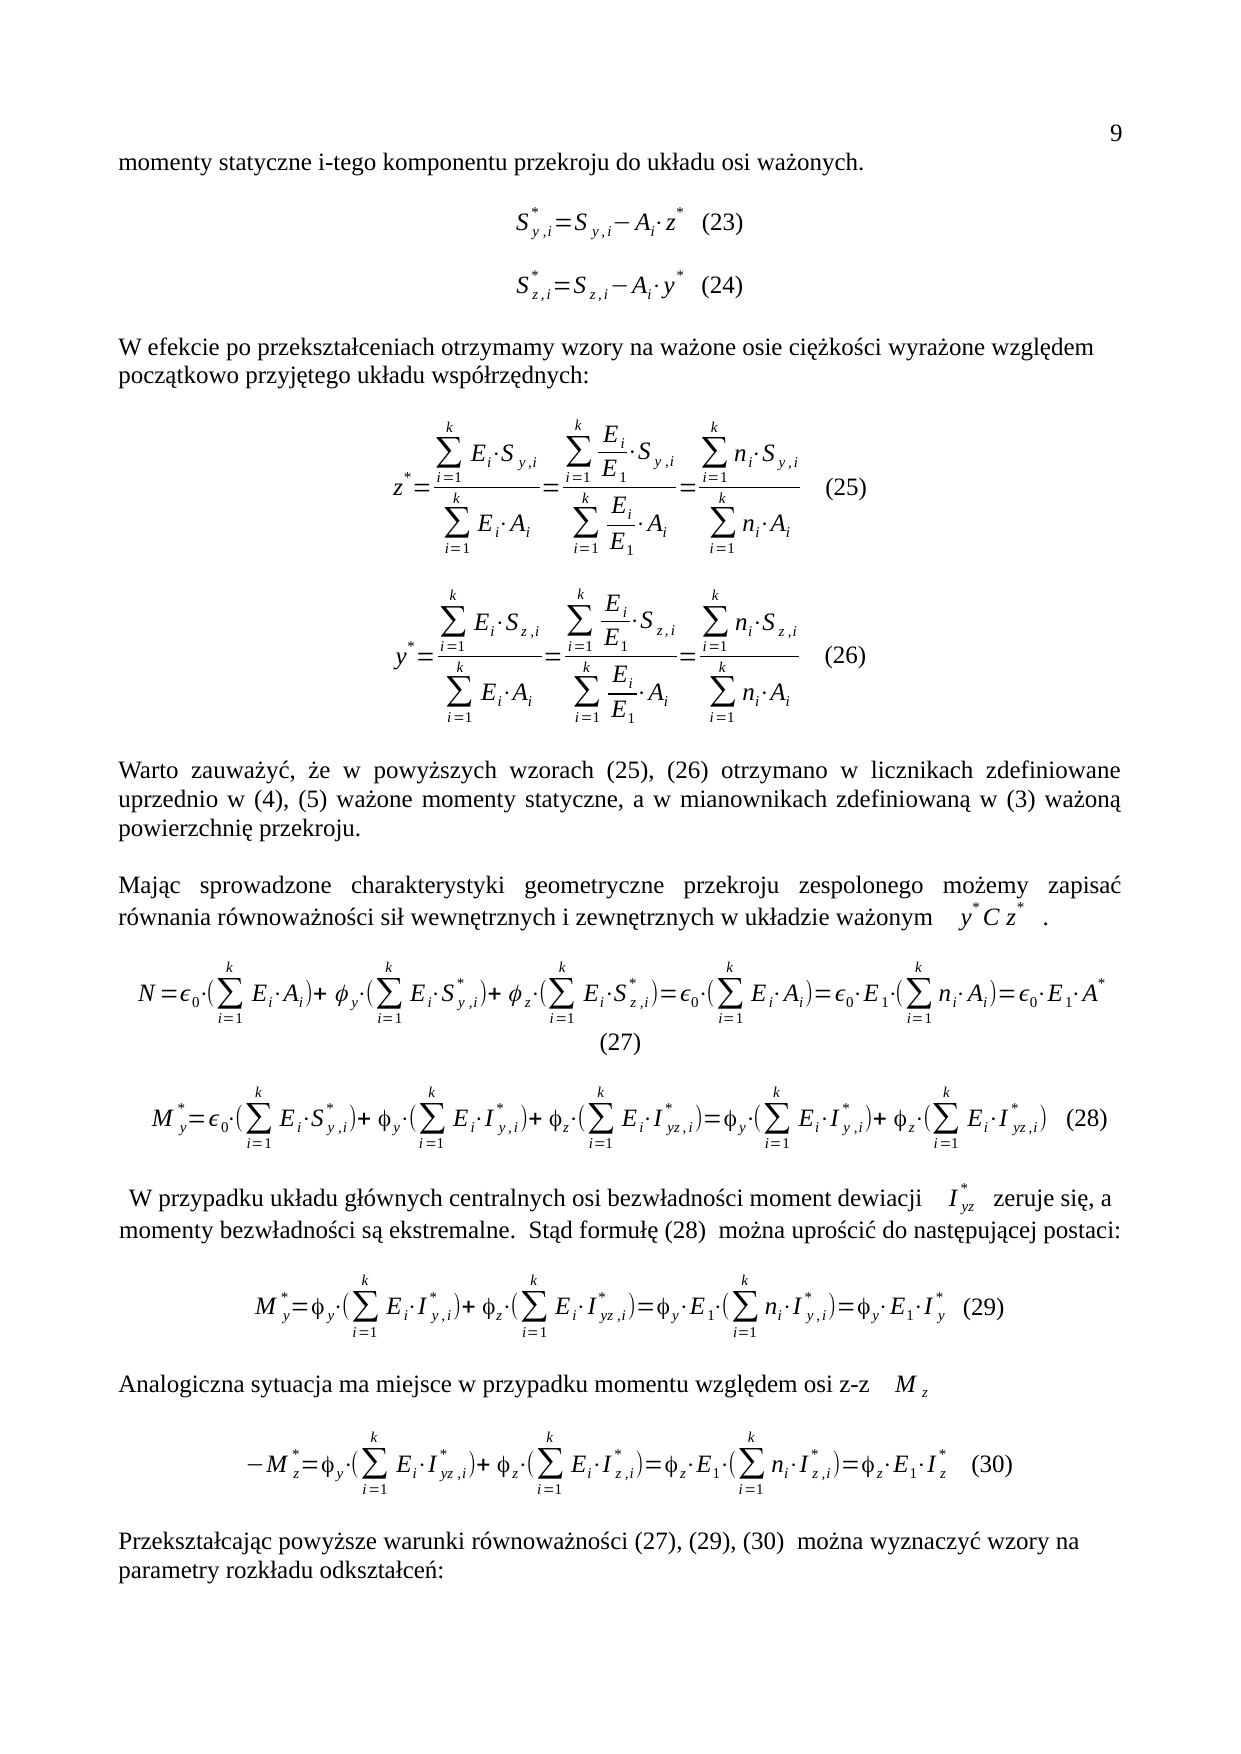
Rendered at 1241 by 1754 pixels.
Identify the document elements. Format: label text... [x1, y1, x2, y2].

text W efekcie po przekształceniach otrzymamy wzory na ważone osie ciężkości wyrażone względem początkowo przyjętego układu współrzędnych: [118, 332, 1122, 389]
text (29) [118, 1273, 1122, 1340]
text W przypadku układu głównych centralnych osi bezwładności moment dewiacji zeruje się, a momenty bezwładności są ekstremalne. Stąd formułę (28) można uprościć do następującej postaci: [118, 1180, 1122, 1244]
text 9 [118, 118, 1122, 147]
text (28) [118, 1084, 1122, 1151]
text (27) [118, 959, 1122, 1055]
text (23) [118, 204, 1122, 239]
text Warto zauważyć, że w powyższych wzorach (25), (26) otrzymano w licznikach zdefiniowane uprzednio w (4), (5) ważone momenty statyczne, a w mianownikach zdefiniowaną w (3) ważoną powierzchnię przekroju. [118, 756, 1122, 842]
text Przekształcając powyższe warunki równoważności (27), (29), (30) można wyznaczyć wzory na parametry rozkładu odkształceń: [118, 1526, 1122, 1583]
text momenty statyczne i-tego komponentu przekroju do układu osi ważonych. [118, 147, 1122, 176]
text Mając sprowadzone charakterystyki geometryczne przekroju zespolonego możemy zapisać równania równoważności sił wewnętrznych i zewnętrznych w układzie ważonym . [118, 871, 1122, 931]
text Analogiczna sytuacja ma miejsce w przypadku momentu względem osi z-z [118, 1369, 1122, 1401]
text (30) [118, 1430, 1122, 1497]
text (25) [118, 418, 1122, 558]
text (26) [118, 587, 1122, 727]
text (24) [118, 268, 1122, 303]
